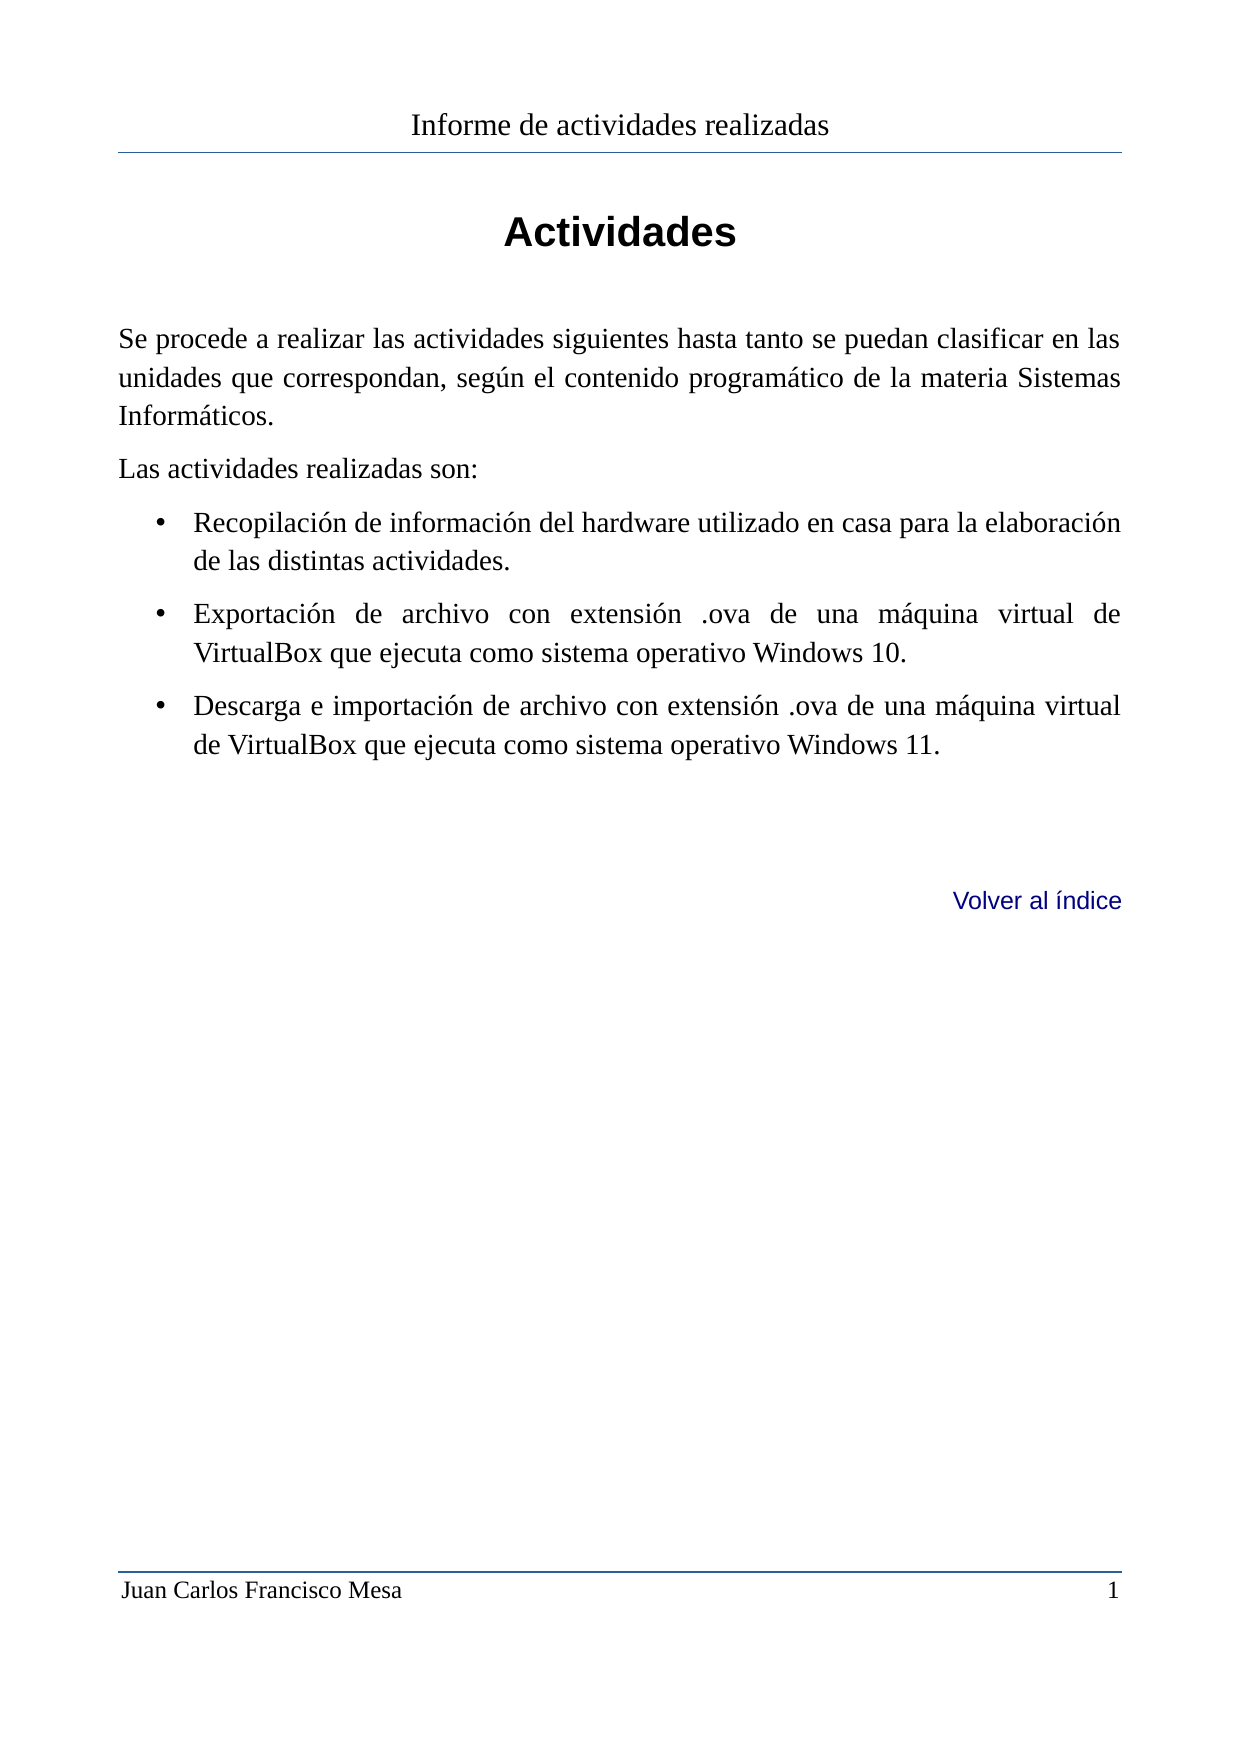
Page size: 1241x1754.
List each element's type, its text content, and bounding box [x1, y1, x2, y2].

text Se procede a realizar las actividades siguientes hasta tanto se puedan clasificar en las unidades que correspondan, según el contenido programático de la materia Sistemas Informáticos. [118, 321, 1122, 432]
list Recopilación de información del hardware utilizado en casa para la elaboración de las distintas actividades. [156, 505, 1122, 577]
list Exportación de archivo con extensión .ova de una máquina virtual de VirtualBox que ejecuta como sistema operativo Windows 10. [156, 596, 1122, 669]
text Volver al índice [118, 886, 1122, 915]
list Descarga e importación de archivo con extensión .ova de una máquina virtual de VirtualBox que ejecuta como sistema operativo Windows 11. [156, 688, 1122, 760]
subtitle Actividades [118, 208, 1122, 256]
text Las actividades realizadas son: [118, 452, 1122, 485]
